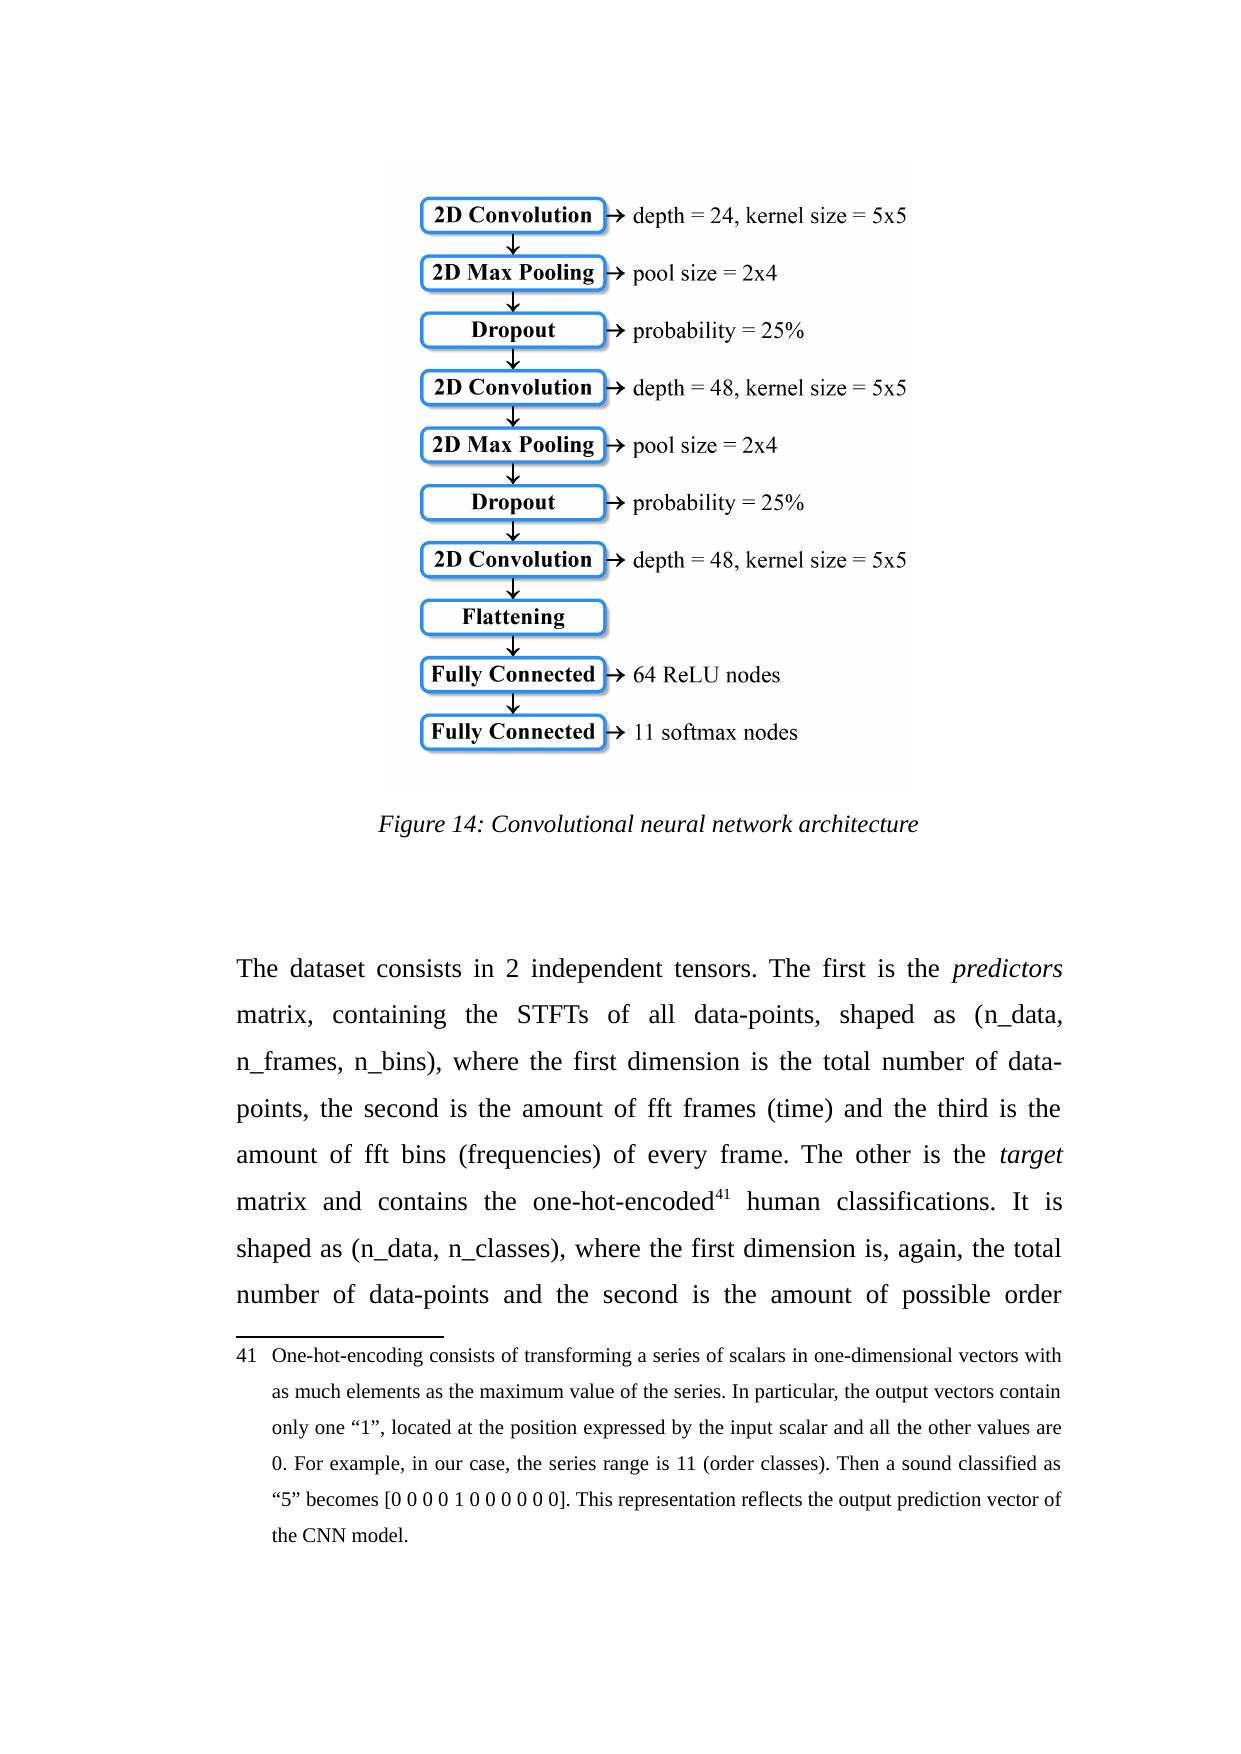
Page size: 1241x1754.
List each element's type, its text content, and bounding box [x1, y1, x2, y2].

text Figure 14: Convolutional neural network architecture [236, 160, 1063, 837]
text One-hot-encoding consists of transforming a series of scalars in one-dimensional vectors with as much elements as the maximum value of the series. In particular, the output vectors contain only one “1”, located at the position expressed by the input scalar and all the other values are 0. For example, in our case, the series range is 11 (order classes). Then a sound classified as “5” becomes [0 0 0 0 1 0 0 0 0 0 0]. This representation reflects the output prediction vector of the CNN model. [236, 1343, 1063, 1547]
text The dataset consists in 2 independent tensors. The first is the predictors matrix, containing the STFTs of all data-points, shaped as (n_data, n_frames, n_bins), where the first dimension is the total number of data-points, the second is the amount of fft frames (time) and the third is the amount of fft bins (frequencies) of every frame. The other is the target matrix and contains the one-hot-encoded human classifications. It is shaped as (n_data, n_classes), where the first dimension is, again, the total number of data-points and the second is the amount of possible order [236, 952, 1063, 1309]
picture [384, 160, 916, 795]
